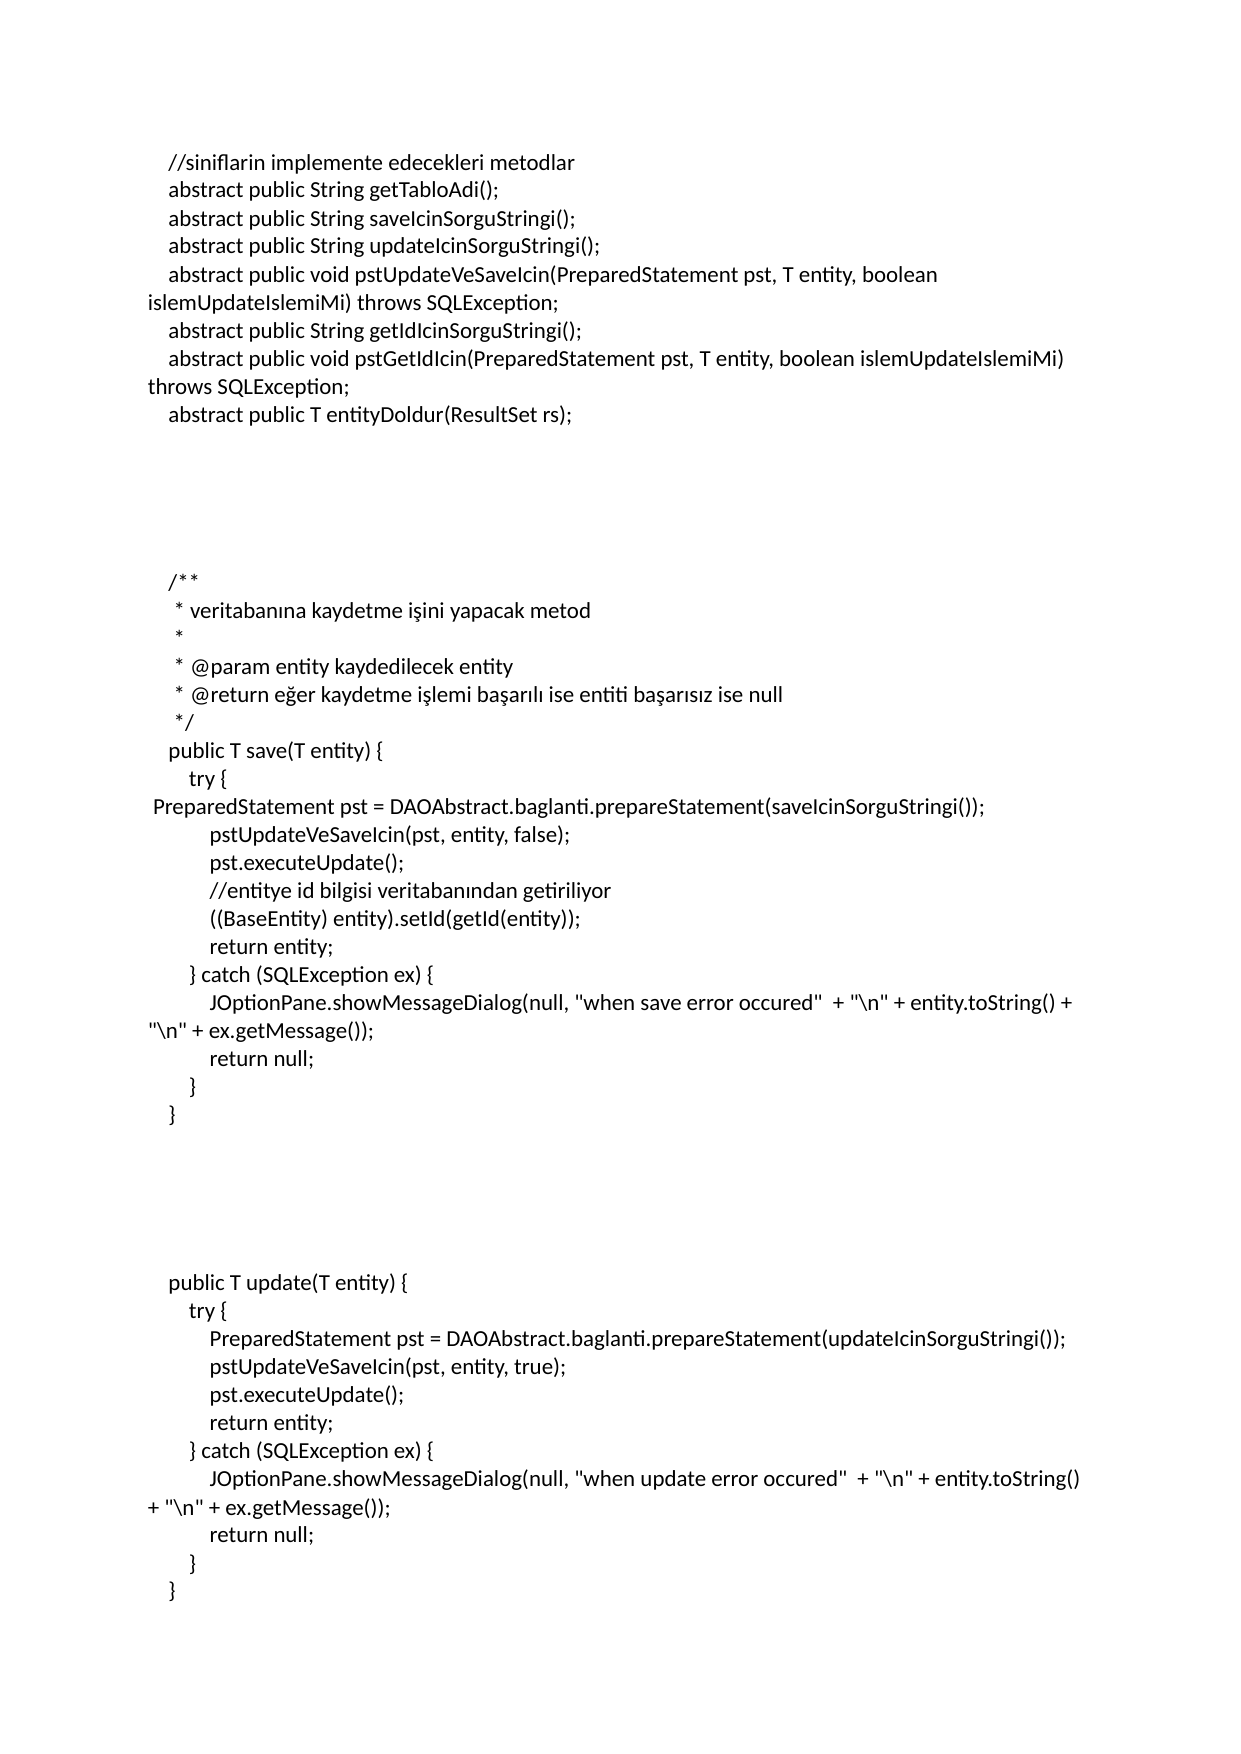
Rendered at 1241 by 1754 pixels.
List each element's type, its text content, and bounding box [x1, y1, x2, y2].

text * @param entity kaydedilecek entity [148, 652, 1093, 680]
text return null; [148, 1044, 1093, 1072]
text * veritabanına kaydetme işini yapacak metod [148, 596, 1093, 624]
text /** [148, 568, 1093, 596]
text pstUpdateVeSaveIcin(pst, entity, true); [148, 1352, 1093, 1381]
text pst.executeUpdate(); [148, 848, 1093, 876]
text try { [148, 764, 1093, 792]
text abstract public String updateIcinSorguStringi(); [148, 232, 1093, 260]
text JOptionPane.showMessageDialog(null, "when save error occured" + "\n" + entity.toString() + "\n" + ex.getMessage()); [148, 988, 1093, 1044]
text } [148, 1072, 1093, 1100]
text //entitye id bilgisi veritabanından getiriliyor [148, 876, 1093, 904]
text * [148, 624, 1093, 652]
text */ [148, 708, 1093, 736]
text PreparedStatement pst = DAOAbstract.baglanti.prepareStatement(updateIcinSorguStringi()); [148, 1324, 1093, 1352]
text return null; [148, 1521, 1093, 1549]
text JOptionPane.showMessageDialog(null, "when update error occured" + "\n" + entity.toString() + "\n" + ex.getMessage()); [148, 1464, 1093, 1521]
text try { [148, 1296, 1093, 1324]
text PreparedStatement pst = DAOAbstract.baglanti.prepareStatement(saveIcinSorguStringi()); [148, 792, 1093, 820]
text return entity; [148, 1408, 1093, 1437]
text } [148, 1100, 1093, 1128]
text abstract public T entityDoldur(ResultSet rs); [148, 400, 1093, 428]
text } [148, 1577, 1093, 1605]
text public T save(T entity) { [148, 736, 1093, 764]
text abstract public void pstUpdateVeSaveIcin(PreparedStatement pst, T entity, boolean islemUpdateIslemiMi) throws SQLException; [148, 260, 1093, 316]
text pstUpdateVeSaveIcin(pst, entity, false); [148, 820, 1093, 848]
text } catch (SQLException ex) { [148, 960, 1093, 988]
text abstract public void pstGetIdIcin(PreparedStatement pst, T entity, boolean islemUpdateIslemiMi) throws SQLException; [148, 344, 1093, 400]
text abstract public String saveIcinSorguStringi(); [148, 204, 1093, 232]
text * @return eğer kaydetme işlemi başarılı ise entiti başarısız ise null [148, 680, 1093, 708]
text abstract public String getTabloAdi(); [148, 176, 1093, 204]
text pst.executeUpdate(); [148, 1381, 1093, 1408]
text abstract public String getIdIcinSorguStringi(); [148, 316, 1093, 344]
text public T update(T entity) { [148, 1268, 1093, 1296]
text return entity; [148, 932, 1093, 960]
text } catch (SQLException ex) { [148, 1437, 1093, 1464]
text } [148, 1549, 1093, 1577]
text ((BaseEntity) entity).setId(getId(entity)); [148, 904, 1093, 932]
text //siniflarin implemente edecekleri metodlar [148, 148, 1093, 176]
